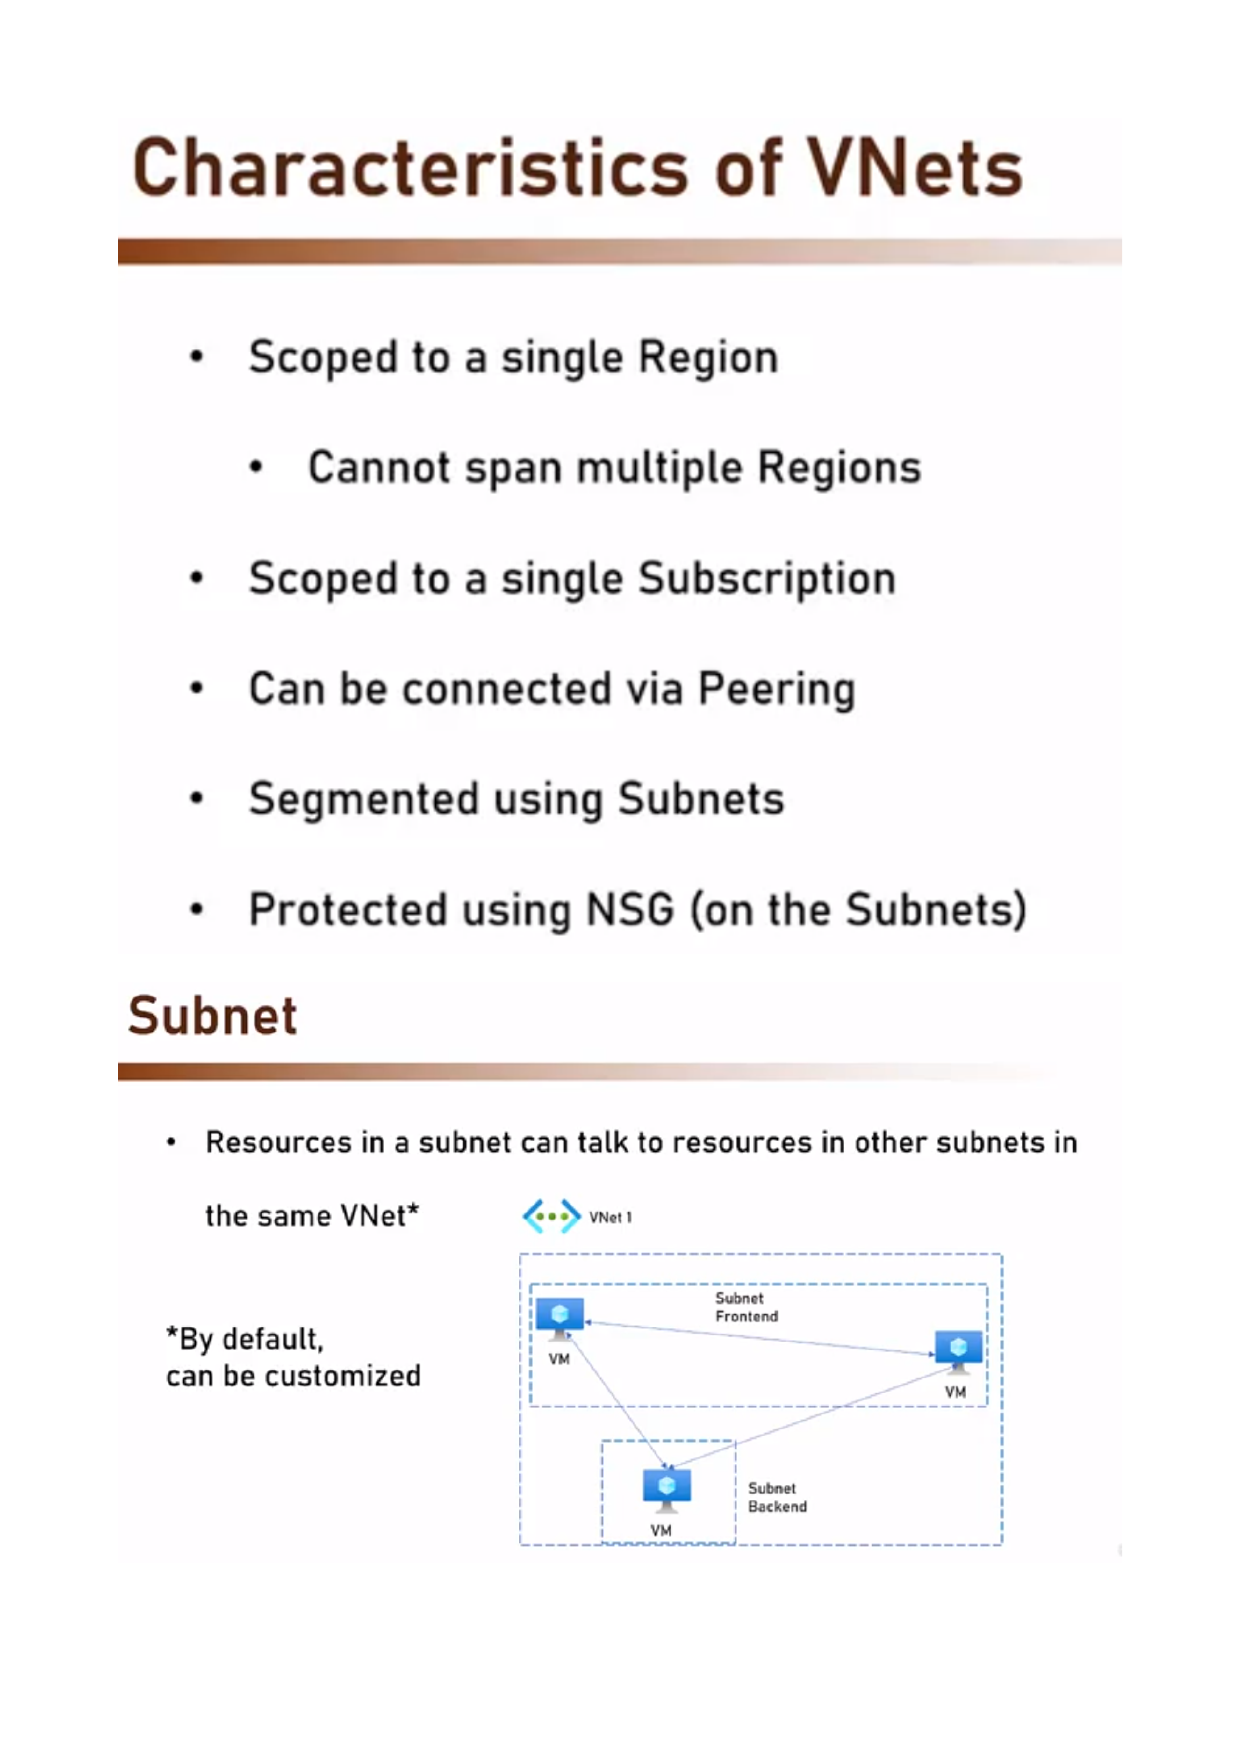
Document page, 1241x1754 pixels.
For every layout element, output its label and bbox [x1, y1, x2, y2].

picture [118, 982, 1123, 1565]
picture [118, 118, 1123, 954]
